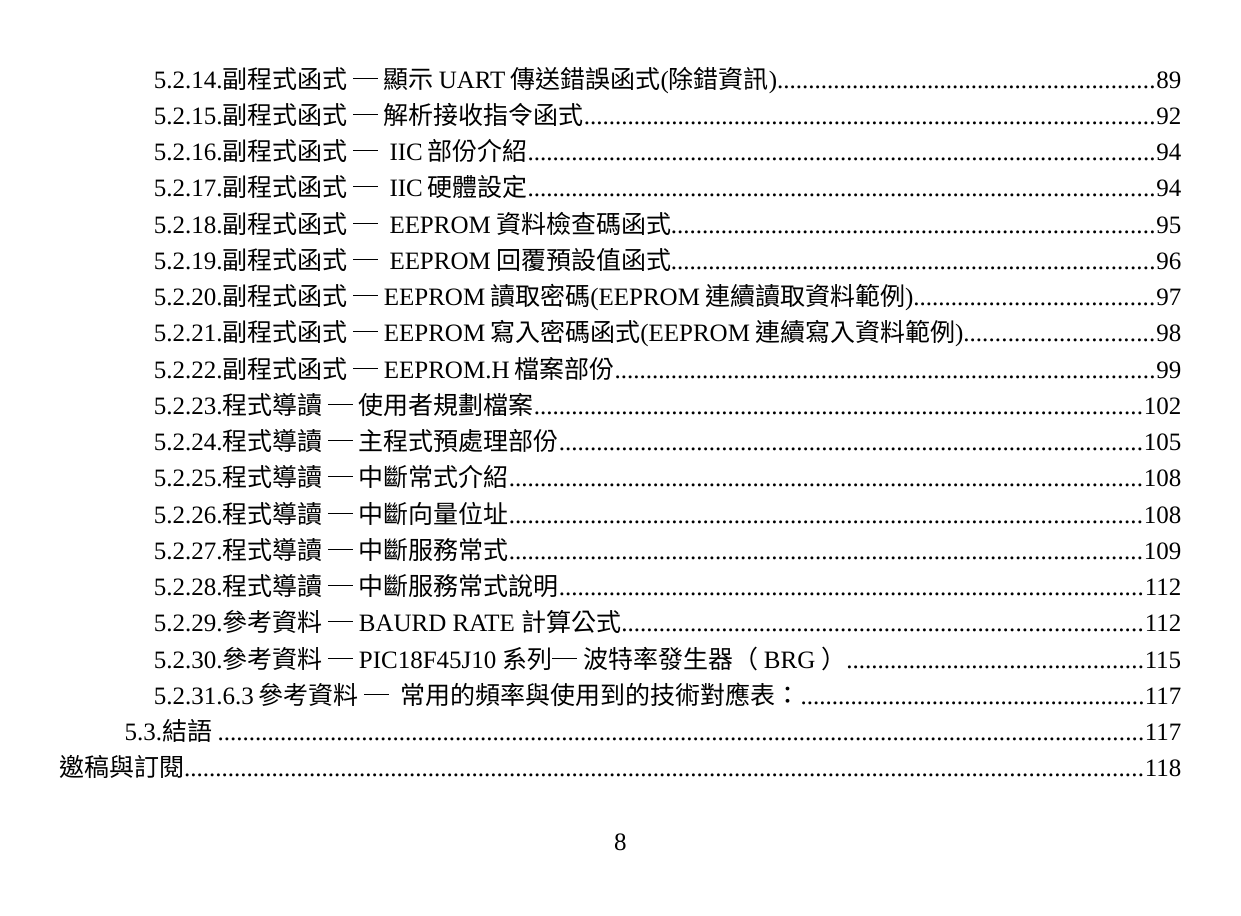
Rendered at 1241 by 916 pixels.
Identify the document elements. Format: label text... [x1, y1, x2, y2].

text 5.2.15.副程式函式 ─ 解析接收指令函式 92 [147, 95, 1181, 132]
text 邀稿與訂閱 118 [59, 748, 1181, 784]
text 5.2.21.副程式函式 ─ EEPROM寫入密碼函式(EEPROM連續寫入資料範例) 98 [147, 313, 1181, 349]
text 5.2.19.副程式函式 ─ EEPROM回覆預設值函式 96 [147, 240, 1181, 277]
text 5.2.31.6.3參考資料 ─ 常用的頻率與使用到的技術對應表： 117 [147, 675, 1181, 712]
text 5.2.26.程式導讀 ─ 中斷向量位址 108 [147, 494, 1181, 530]
text 5.3.結語 117 [118, 712, 1181, 748]
text 5.2.17.副程式函式 ─ IIC硬體設定 94 [147, 168, 1181, 204]
text 5.2.27.程式導讀 ─ 中斷服務常式 109 [147, 530, 1181, 567]
text 5.2.20.副程式函式 ─ EEPROM讀取密碼(EEPROM連續讀取資料範例) 97 [147, 277, 1181, 313]
text 5.2.23.程式導讀 ─ 使用者規劃檔案 102 [147, 385, 1181, 422]
text 5.2.22.副程式函式 ─ EEPROM.H檔案部份 99 [147, 349, 1181, 385]
text 5.2.18.副程式函式 ─ EEPROM資料檢查碼函式 95 [147, 204, 1181, 240]
text 5.2.24.程式導讀 ─ 主程式預處理部份 105 [147, 422, 1181, 458]
text 5.2.25.程式導讀 ─ 中斷常式介紹 108 [147, 458, 1181, 494]
text 5.2.29.參考資料 ─ BAURD RATE 計算公式 112 [147, 603, 1181, 639]
text 5.2.16.副程式函式 ─ IIC部份介紹 94 [147, 132, 1181, 168]
text 5.2.14.副程式函式 ─ 顯示UART傳送錯誤函式(除錯資訊) 89 [147, 59, 1181, 95]
text 5.2.28.程式導讀 ─ 中斷服務常式說明 112 [147, 567, 1181, 603]
text 5.2.30.參考資料 ─ PIC18F45J10 系列─ 波特率發生器（ BRG ） 115 [147, 639, 1181, 675]
